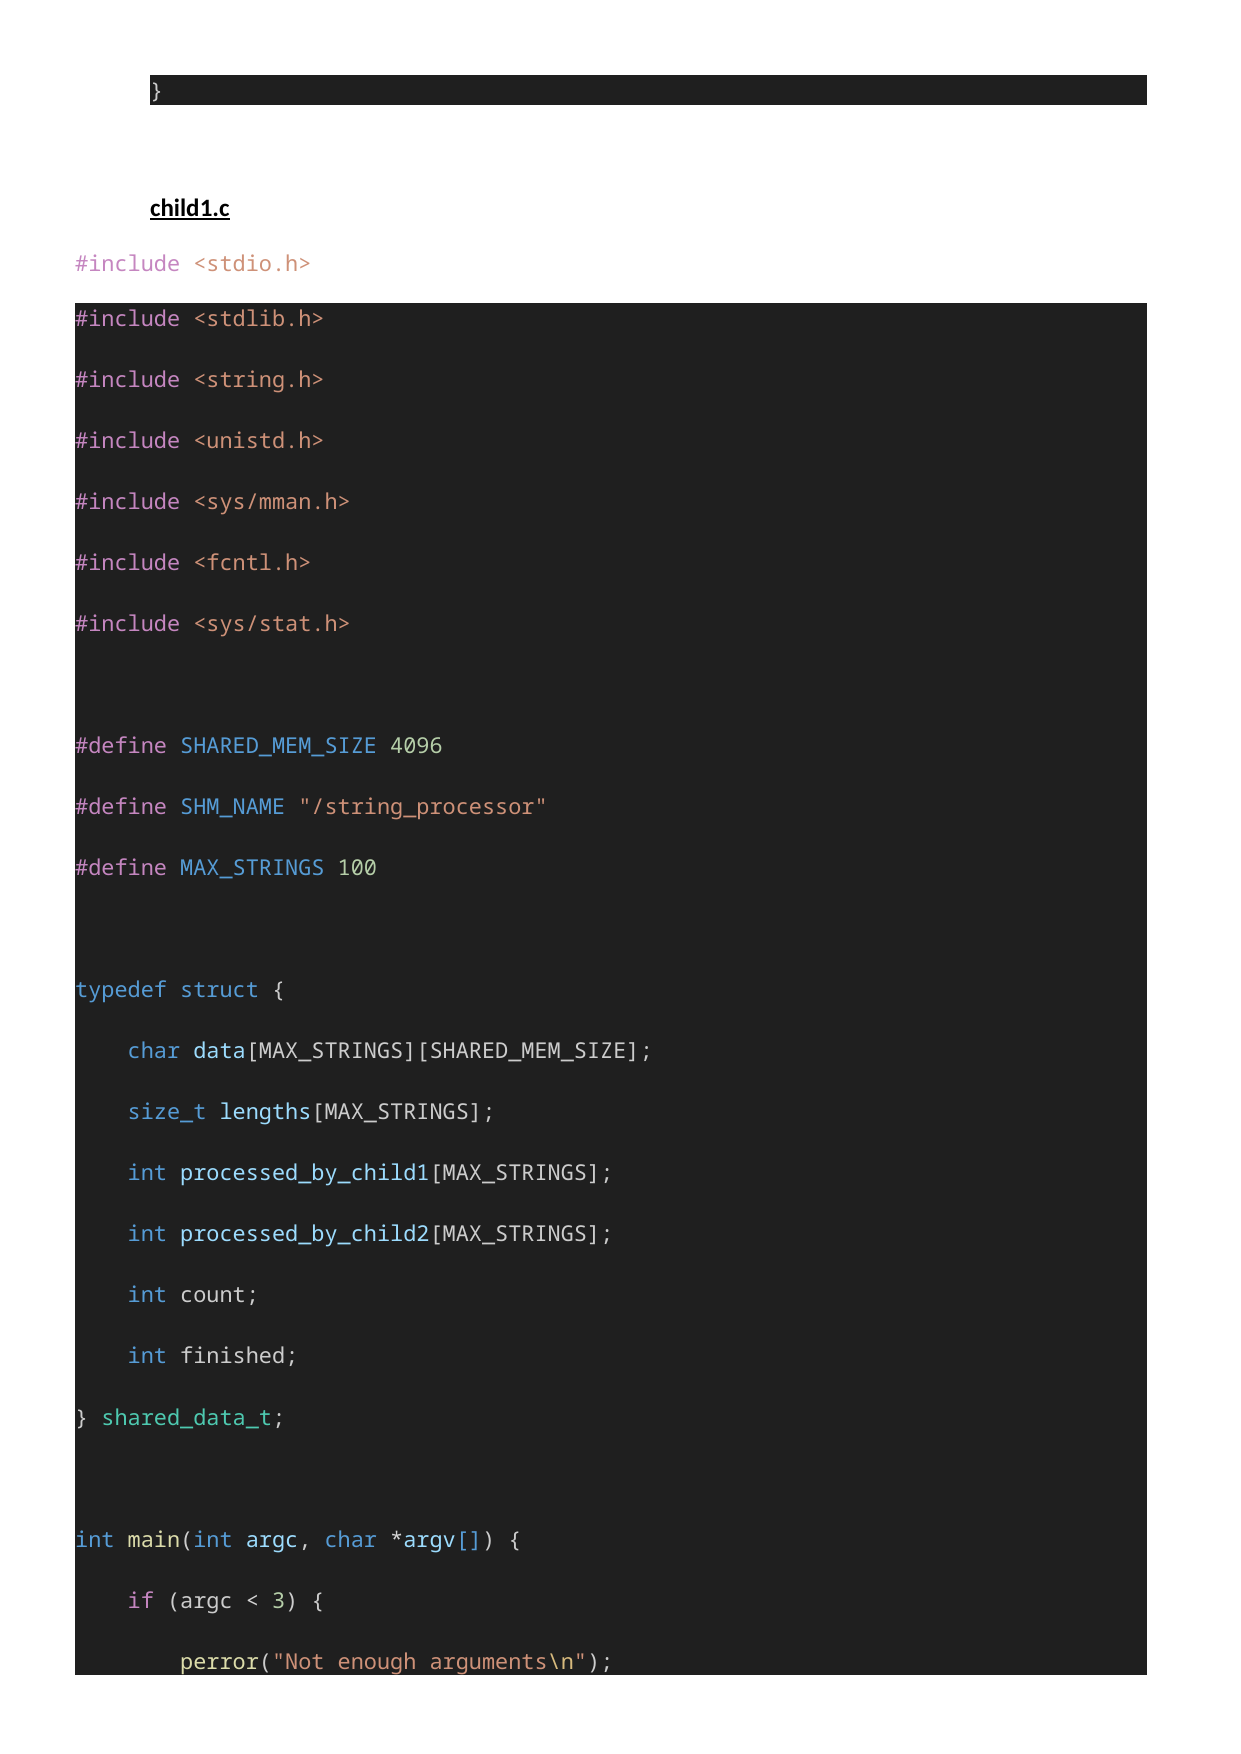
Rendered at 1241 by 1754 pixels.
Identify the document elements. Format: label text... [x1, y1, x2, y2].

text if (argc < 3) { [75, 1584, 1147, 1614]
text int main(int argc, char *argv[]) { [75, 1523, 1147, 1553]
text #include <fcntl.h> [75, 547, 1147, 577]
text int finished; [75, 1340, 1147, 1370]
text int processed_by_child1[MAX_STRINGS]; [75, 1157, 1147, 1187]
text size_t lengths[MAX_STRINGS]; [75, 1096, 1147, 1126]
text int processed_by_child2[MAX_STRINGS]; [75, 1218, 1147, 1248]
text #define SHARED_MEM_SIZE 4096 [75, 730, 1147, 760]
text perror("Not enough arguments\n"); [75, 1646, 1147, 1675]
text child1.c [150, 192, 1147, 222]
text } shared_data_t; [75, 1401, 1147, 1431]
text #include <stdlib.h> [75, 303, 1147, 332]
text #include <sys/stat.h> [75, 608, 1147, 638]
text } [150, 75, 1147, 105]
text #include <stdio.h> [75, 248, 1147, 277]
text #include <sys/mman.h> [75, 486, 1147, 516]
text #define SHM_NAME "/string_processor" [75, 791, 1147, 821]
text char data[MAX_STRINGS][SHARED_MEM_SIZE]; [75, 1035, 1147, 1065]
text #define MAX_STRINGS 100 [75, 852, 1147, 882]
text typedef struct { [75, 974, 1147, 1004]
text #include <string.h> [75, 364, 1147, 393]
text #include <unistd.h> [75, 425, 1147, 454]
text int count; [75, 1279, 1147, 1309]
